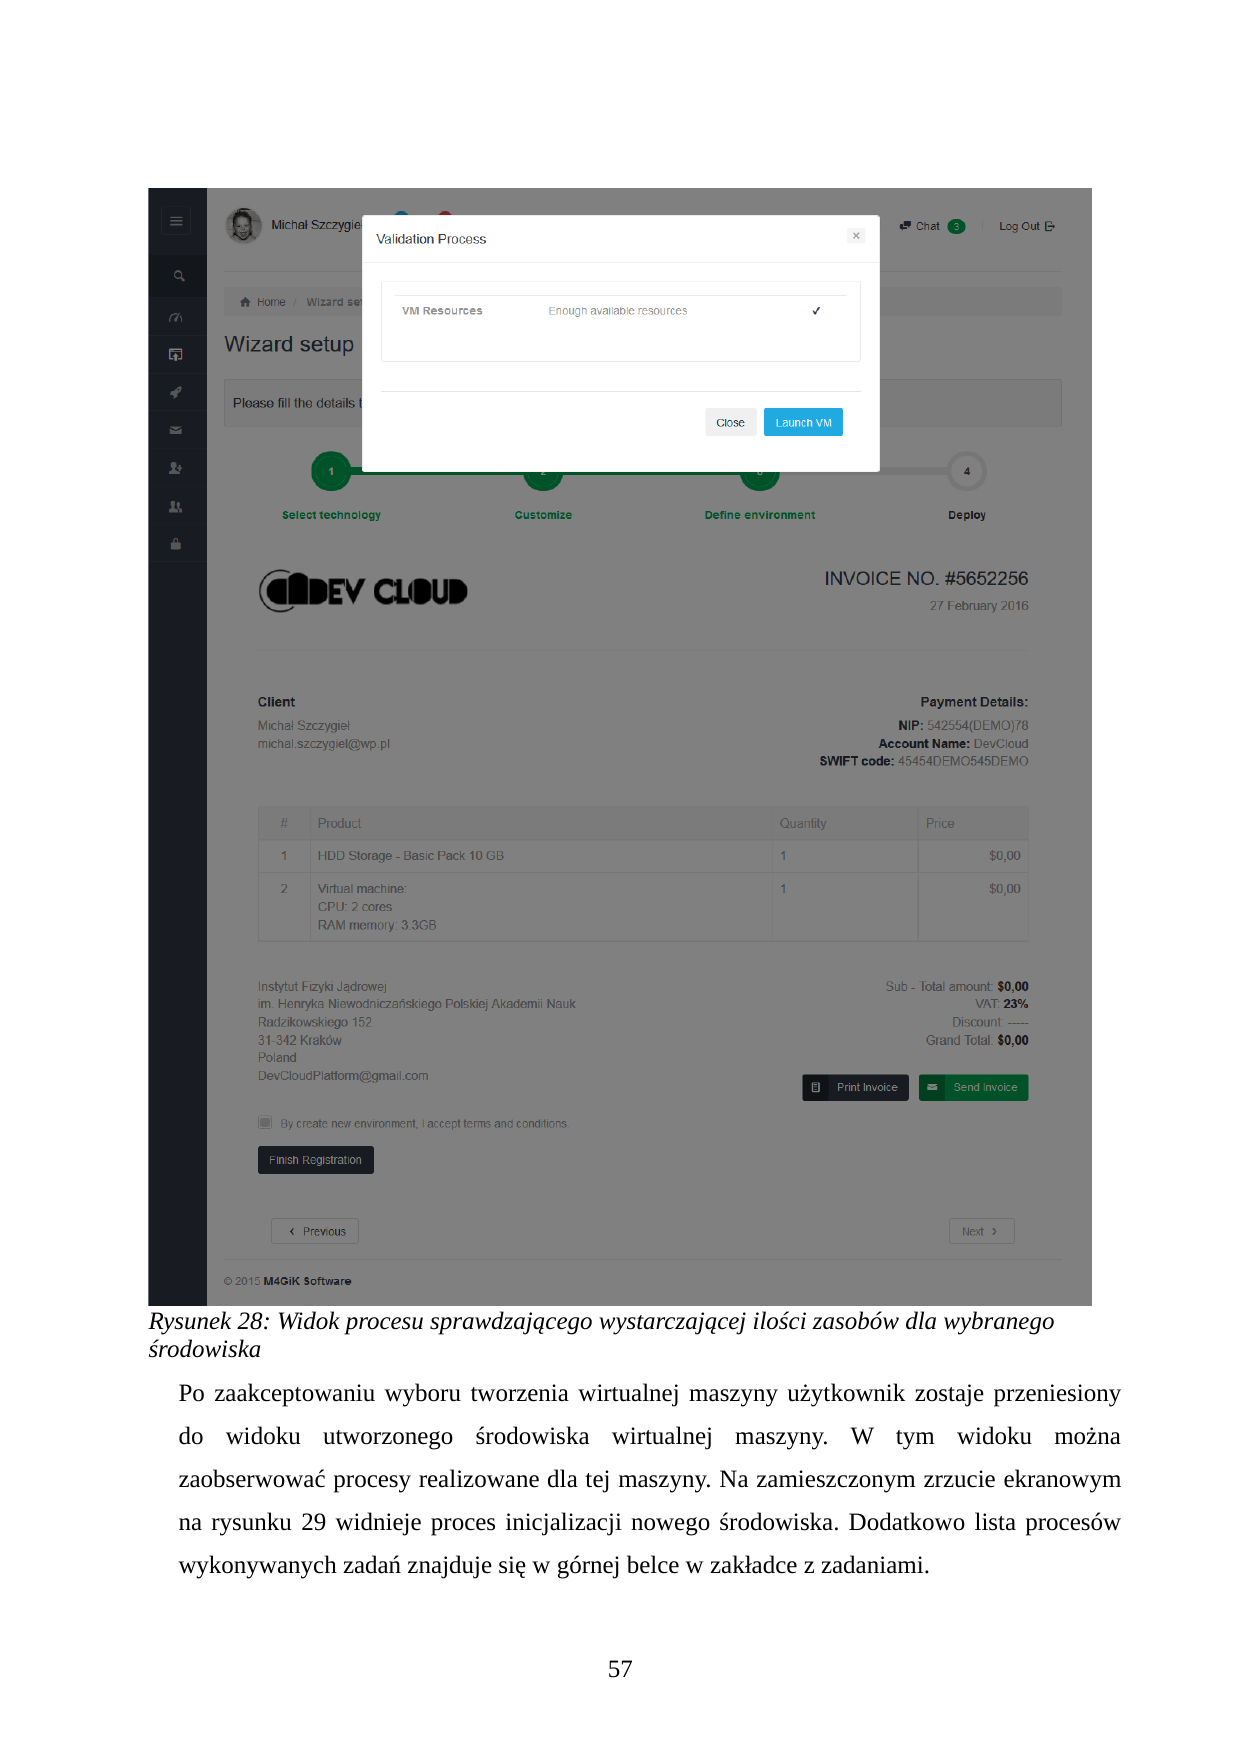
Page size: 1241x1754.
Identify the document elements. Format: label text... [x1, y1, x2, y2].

text Po zaakceptowaniu wyboru tworzenia wirtualnej maszyny użytkownik zostaje przeniesiony do widoku utworzonego środowiska wirtualnej maszyny. W tym widoku można zaobserwować procesy realizowane dla tej maszyny. Na zamieszczonym zrzucie ekranowym na rysunku 29 widnieje proces inicjalizacji nowego środowiska. Dodatkowo lista procesów wykonywanych zadań znajduje się w górnej belce w zakładce z zadaniami. [148, 176, 1122, 1579]
text Rysunek 28: Widok procesu sprawdzającego wystarczającej ilości zasobów dla wybranego środowiska [148, 1306, 1092, 1363]
picture [148, 188, 1092, 1306]
